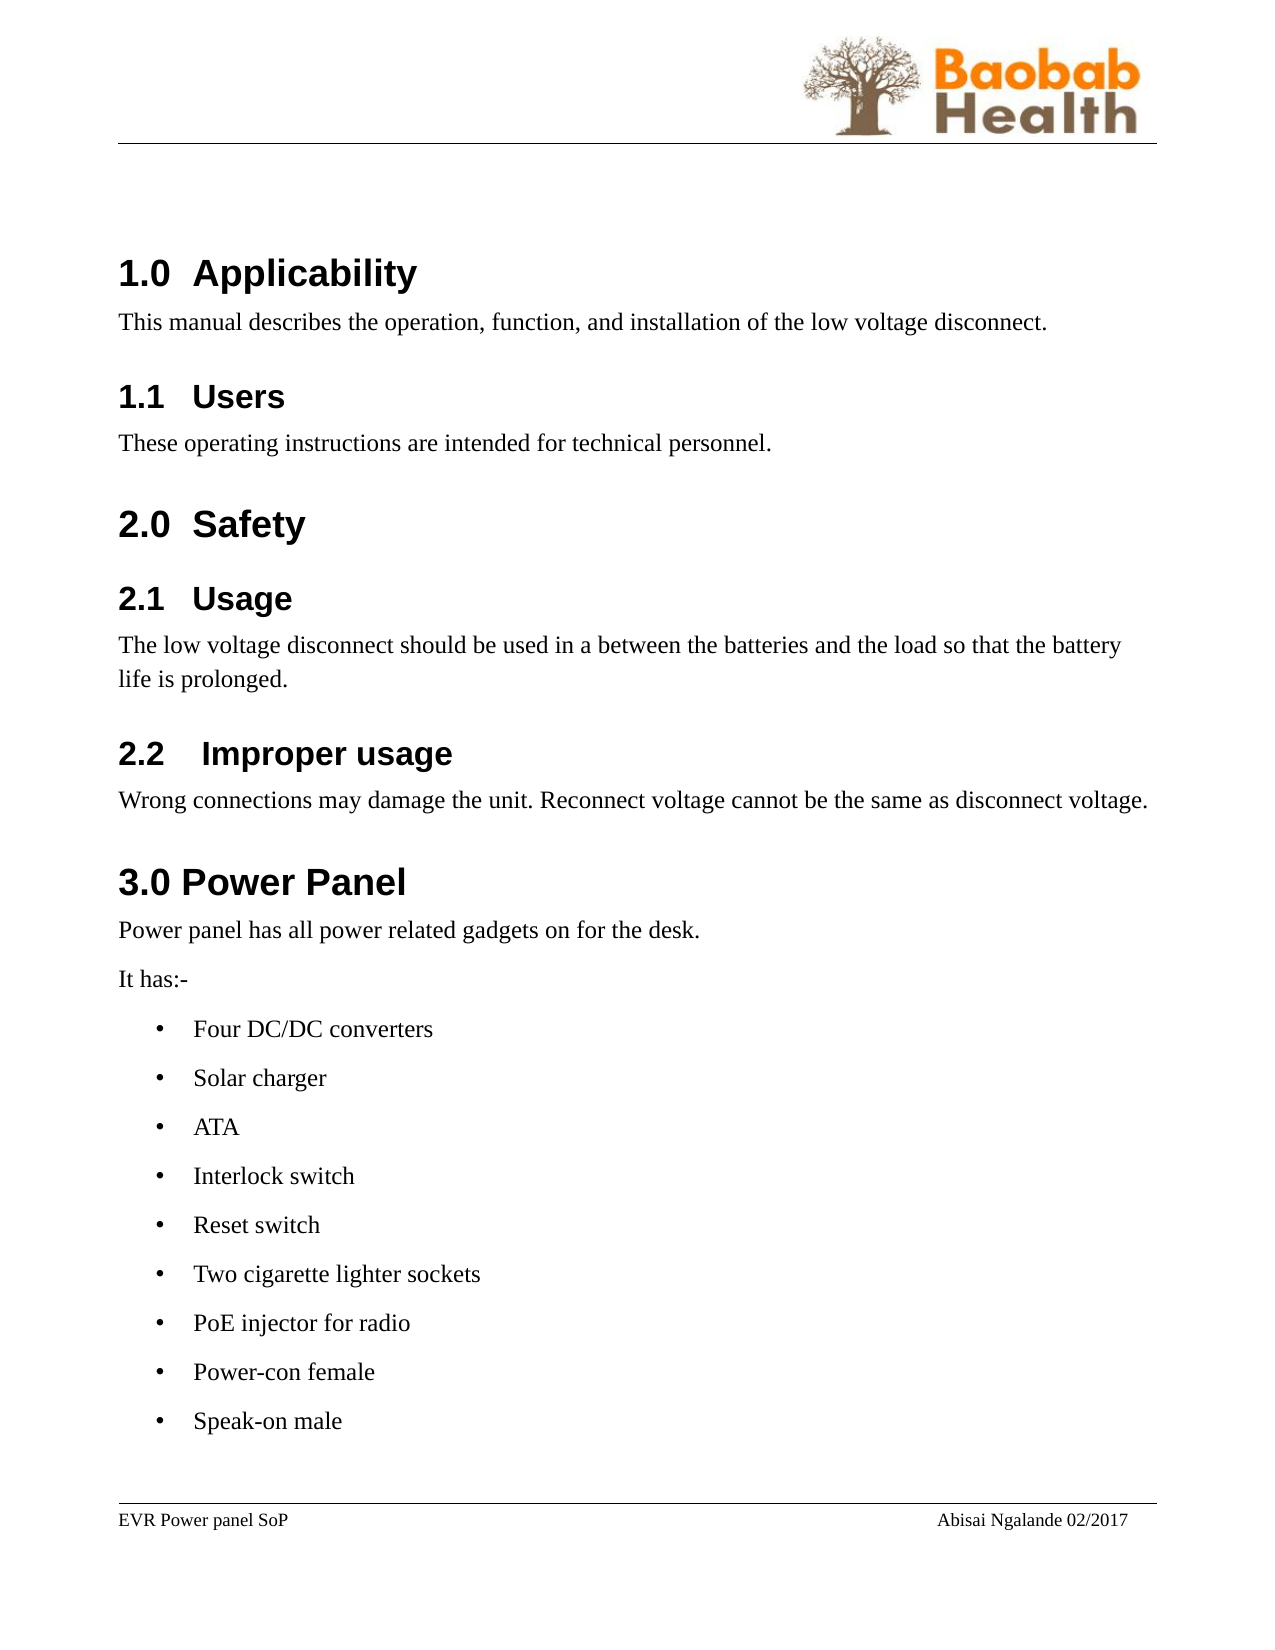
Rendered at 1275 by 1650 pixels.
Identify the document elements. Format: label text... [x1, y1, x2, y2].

subtitle 2.2 Improper usage [118, 734, 1157, 773]
list Power-con female [156, 1357, 1157, 1386]
list Interlock switch [156, 1161, 1157, 1189]
text This manual describes the operation, function, and installation of the low voltage disconnect. [118, 307, 1157, 335]
list Solar charger [156, 1063, 1157, 1091]
list ATA [156, 1112, 1157, 1141]
list Speak-on male [156, 1406, 1157, 1435]
list Reset switch [156, 1210, 1157, 1239]
subtitle 2.1 Usage [118, 579, 1157, 617]
text The low voltage disconnect should be used in a between the batteries and the load so that the battery life is prolonged. [118, 630, 1157, 693]
picture [801, 36, 1141, 137]
text These operating instructions are intended for technical personnel. [118, 428, 1157, 456]
text Power panel has all power related gadgets on for the desk. [118, 916, 1157, 944]
list Two cigarette lighter sockets [156, 1259, 1157, 1288]
subtitle 3.0 Power Panel [118, 859, 1157, 903]
list Four DC/DC converters [156, 1014, 1157, 1042]
subtitle 1.1 Users [118, 376, 1157, 415]
list PoE injector for radio [156, 1308, 1157, 1337]
text It has:- [118, 964, 1157, 993]
text Wrong connections may damage the unit. Reconnect voltage cannot be the same as disconnect voltage. [118, 785, 1157, 814]
subtitle 2.0 Safety [118, 502, 1157, 545]
subtitle 1.0 Applicability [118, 250, 1157, 294]
